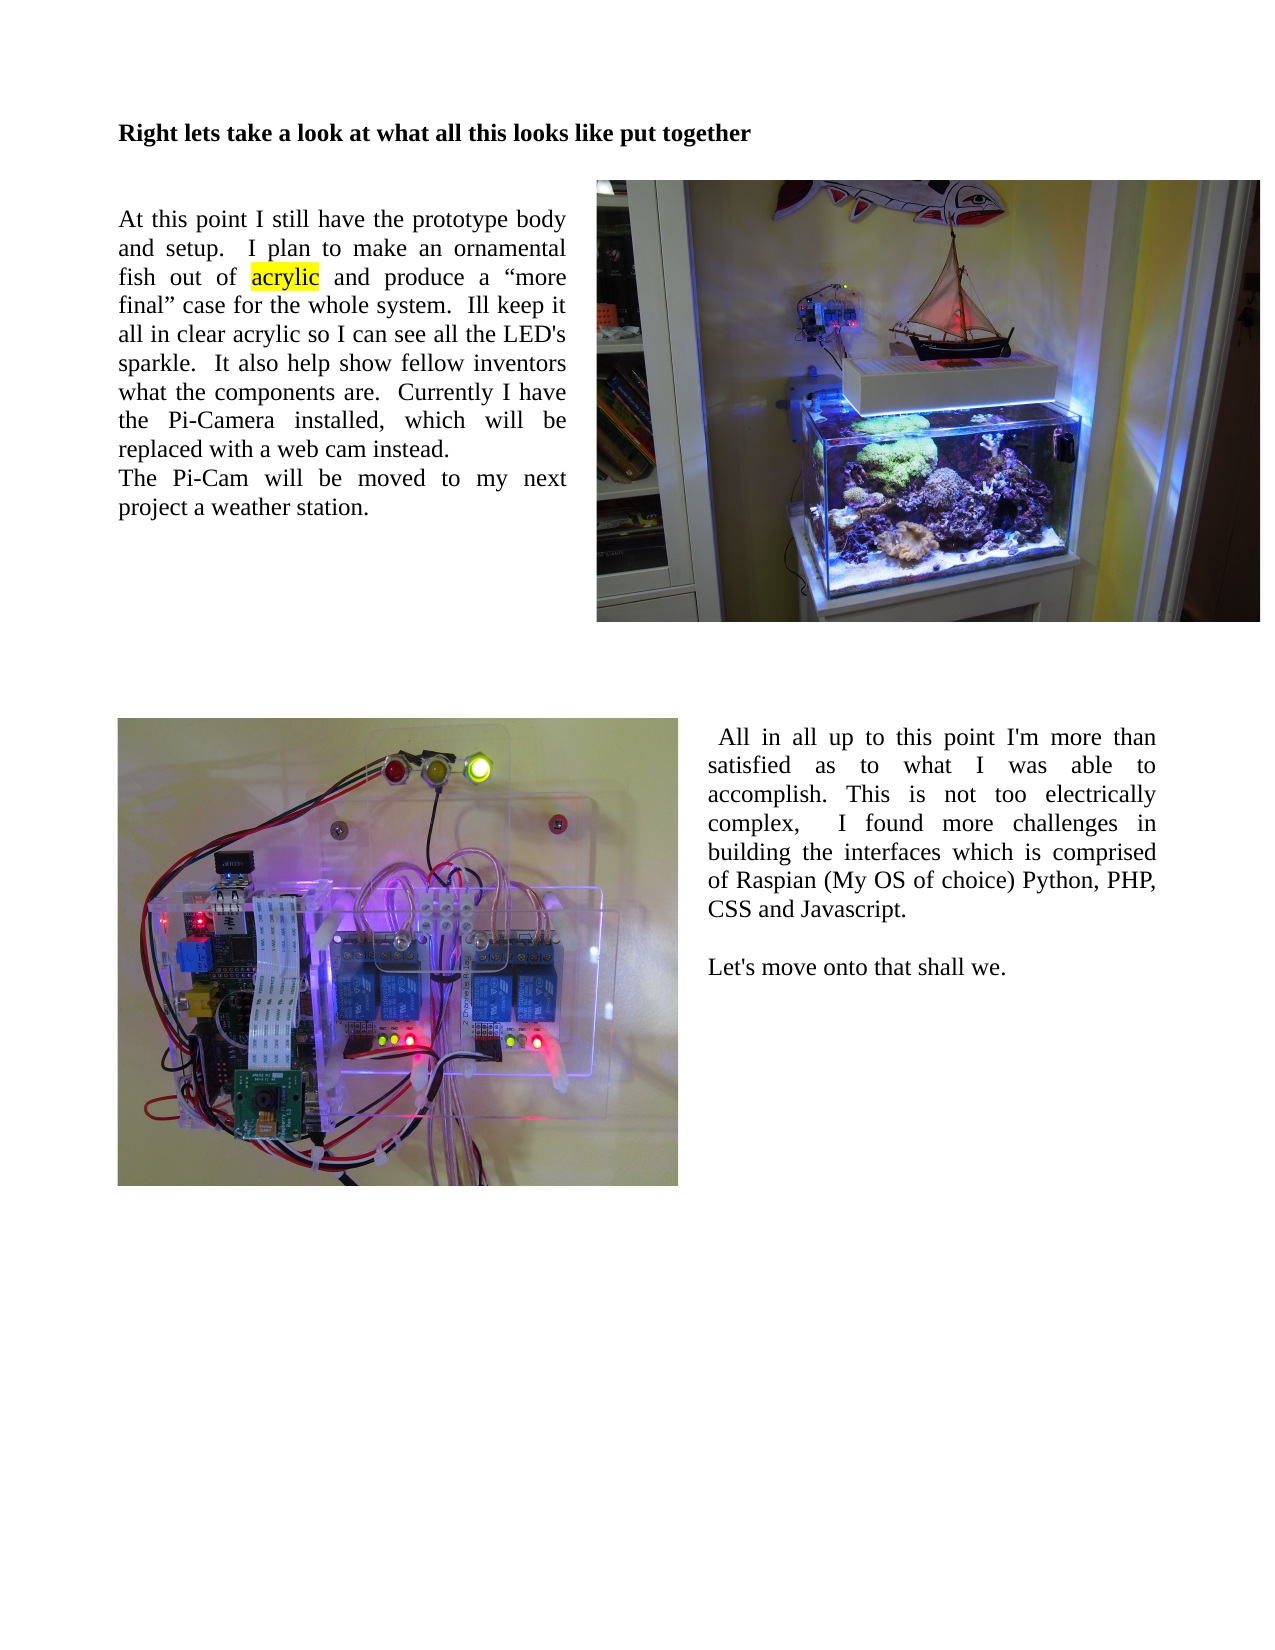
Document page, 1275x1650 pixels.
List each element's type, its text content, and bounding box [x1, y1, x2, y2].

text The Pi-Cam will be moved to my next project a weather station. [118, 463, 596, 521]
picture [596, 180, 1261, 622]
text Right lets take a look at what all this looks like put together [118, 118, 1157, 147]
text Let's move onto that shall we. [679, 952, 1157, 981]
text All in all up to this point I'm more than satisfied as to what I was able to accomplish. This is not too electrically complex, I found more challenges in building the interfaces which is comprised of Raspian (My OS of choice) Python, PHP, CSS and Javascript. [679, 722, 1157, 923]
picture [117, 718, 679, 1186]
text At this point I still have the prototype body and setup. I plan to make an ornamental fish out of acrylic and produce a “more final” case for the whole system. Ill keep it all in clear acrylic so I can see all the LED's sparkle. It also help show fellow inventors what the components are. Currently I have the Pi-Camera installed, which will be replaced with a web cam instead. [118, 204, 596, 463]
